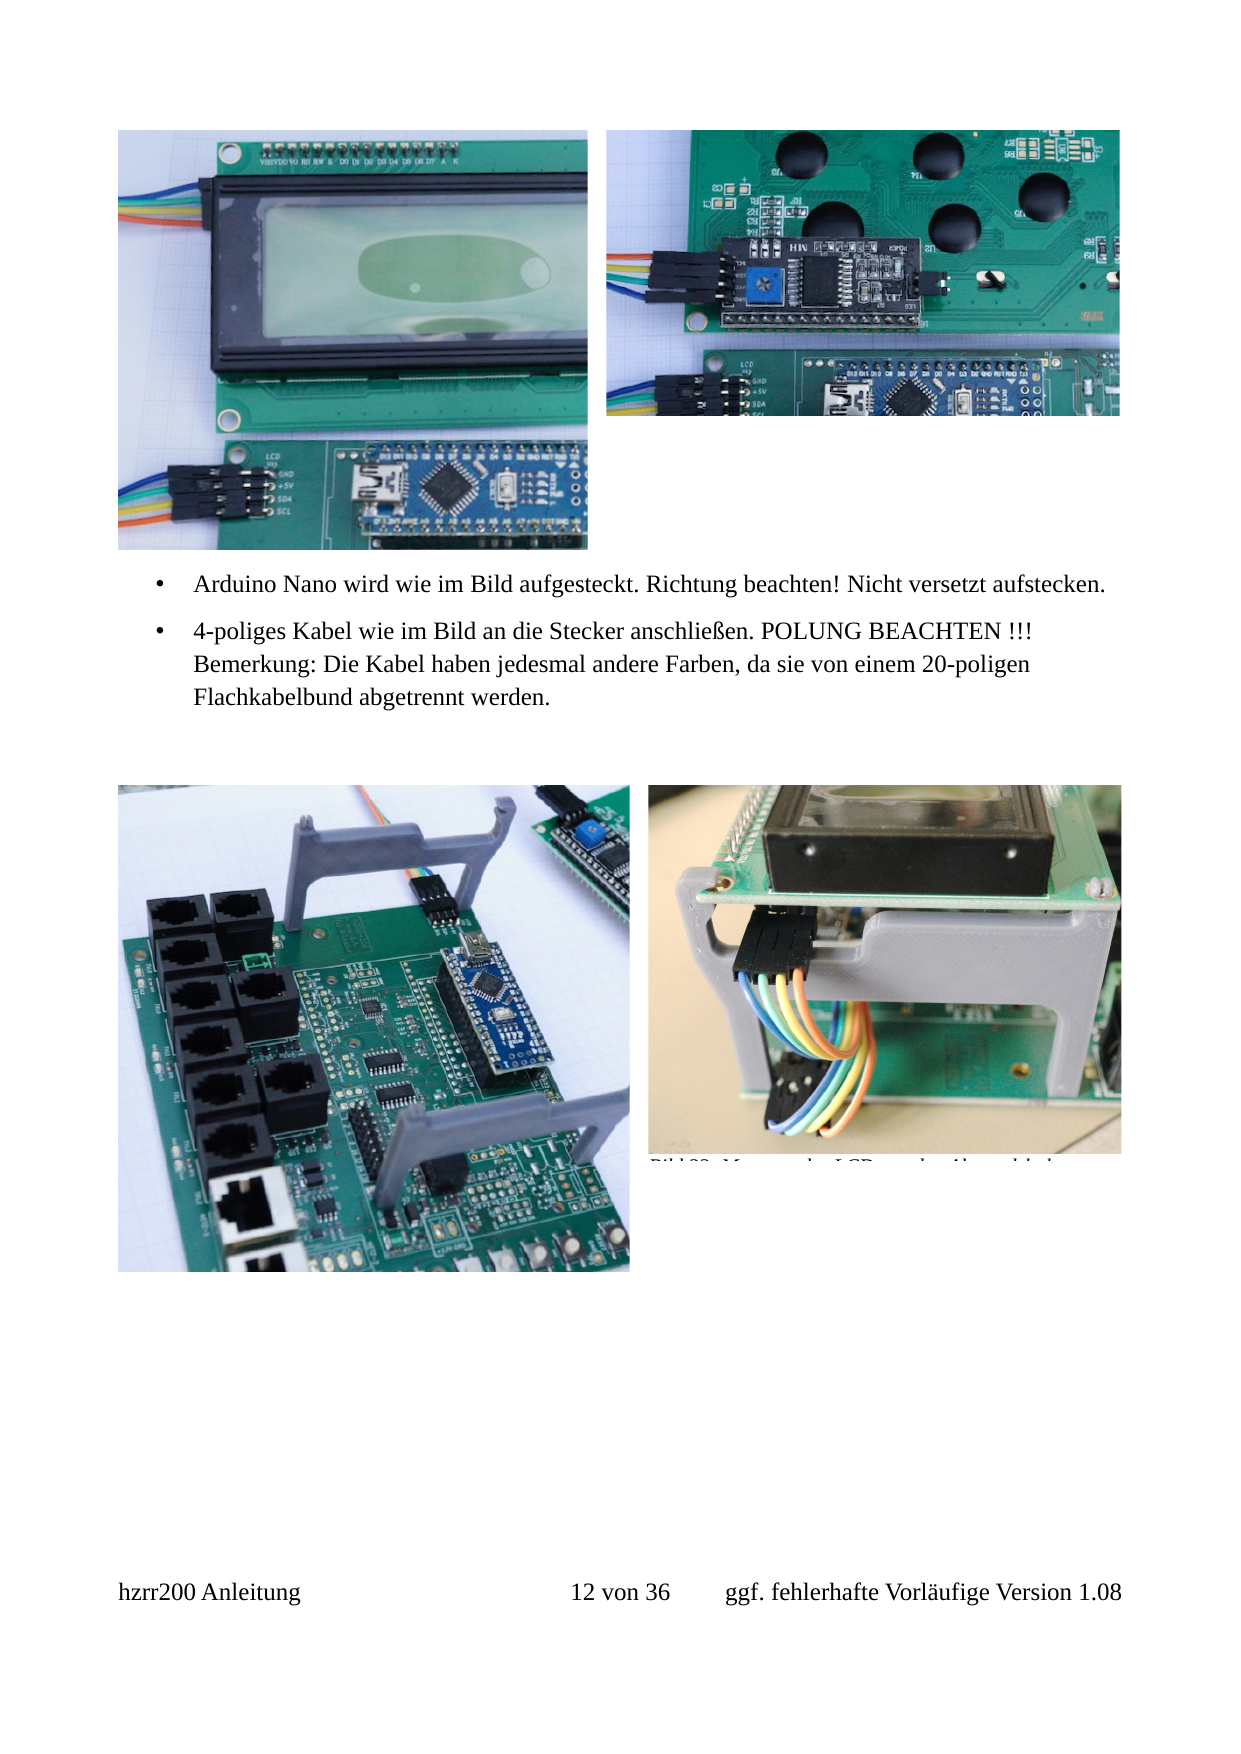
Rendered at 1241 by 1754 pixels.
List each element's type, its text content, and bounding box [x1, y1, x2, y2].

text Bild 30: LCD von der Unterseite [606, 111, 1120, 130]
text Bild 32: Montage des LCDs an den Abstandshaltern [648, 1154, 1121, 1161]
text Bild 32: Montage des LCDs an den Abstandshaltern [648, 766, 1121, 785]
list Arduino Nano wird wie im Bild aufgesteckt. Richtung beachten! Nicht versetzt aufstecken. [156, 569, 1122, 597]
list 4-poliges Kabel wie im Bild an die Stecker anschließen. POLUNG BEACHTEN !!! Bemerkung: Die Kabel haben jedesmal andere Farben, da sie von einem 20-poligen Flachkabelbund abgetrennt werden. [156, 616, 1122, 711]
text Bild 29: Arduino Nano auf Modul Platine aufgesteckt; LCD über 4-poligem Kabel verbunden. [118, 111, 588, 130]
text Bild 31: Zwei Abstandshalter in die dafür vorgesehenen Löcher drücken [118, 766, 629, 785]
